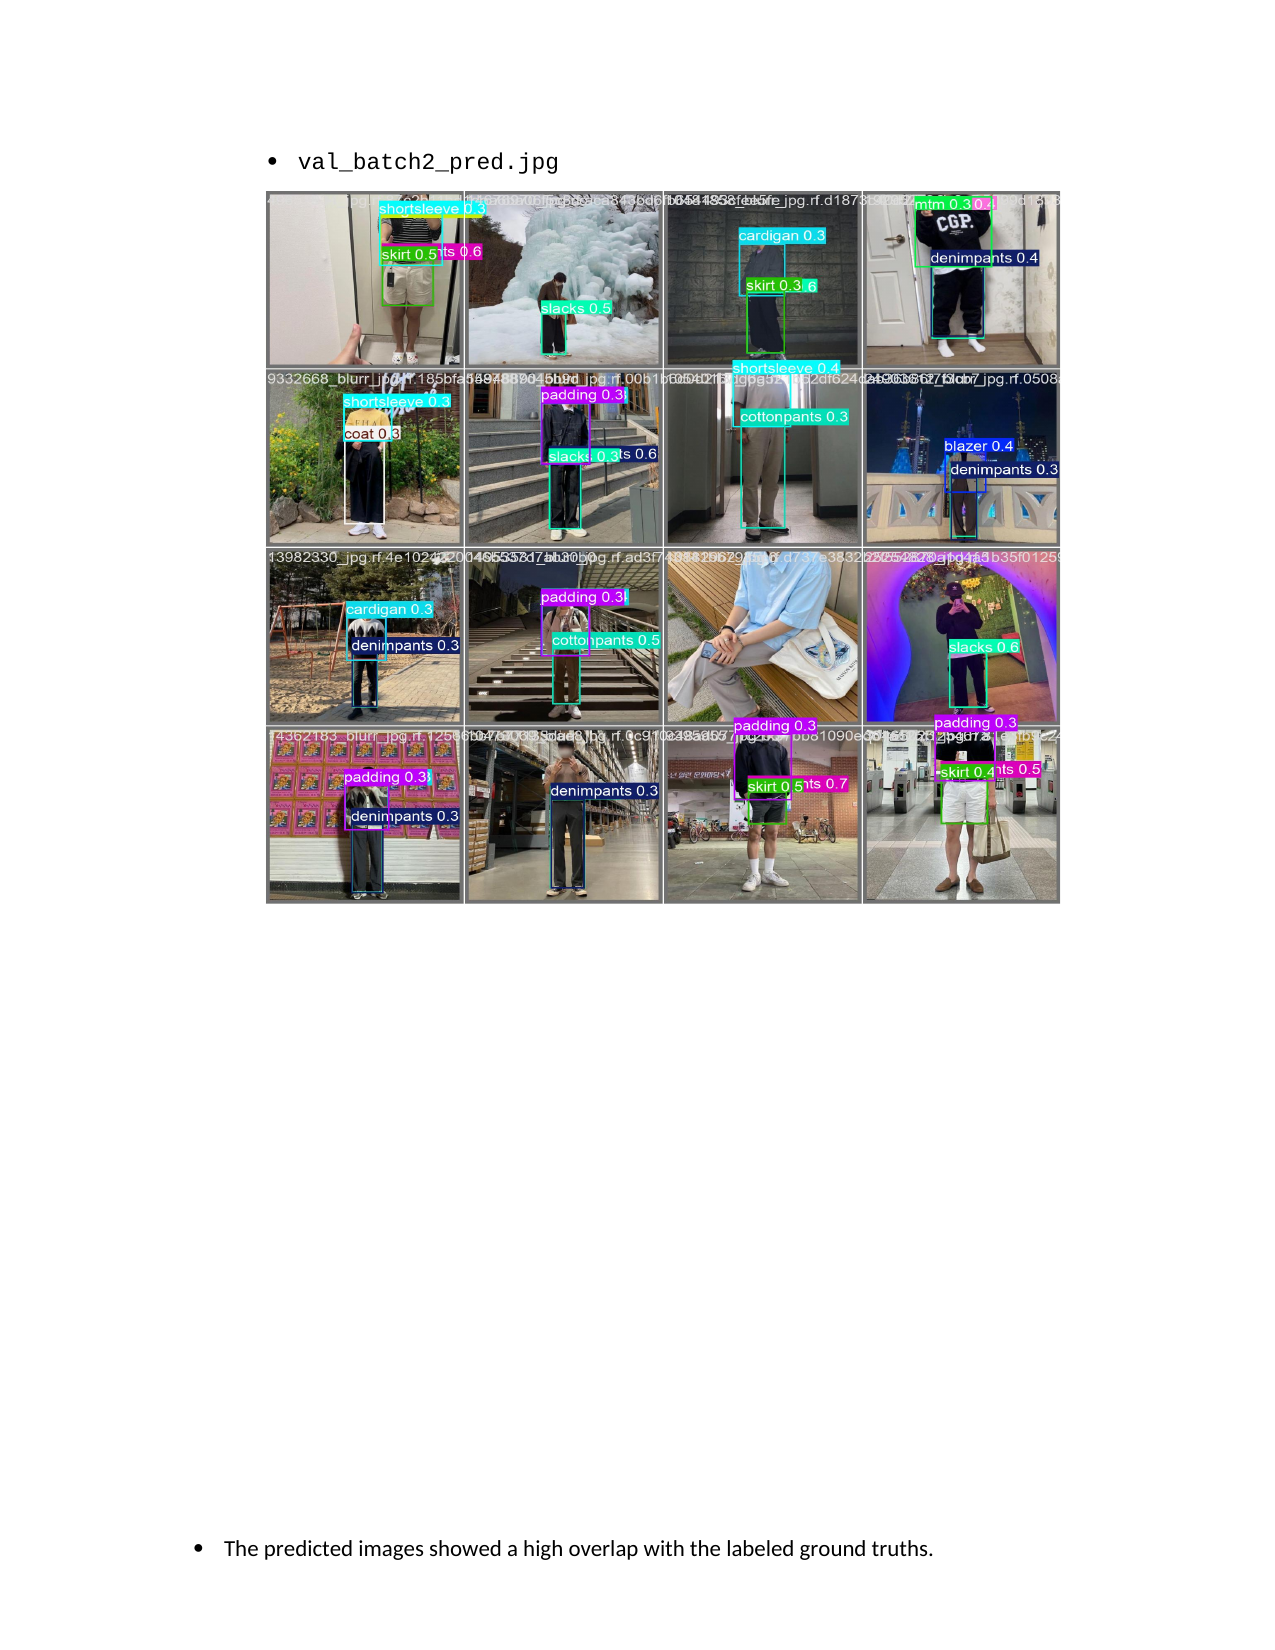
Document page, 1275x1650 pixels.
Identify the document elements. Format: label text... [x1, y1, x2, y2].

list The predicted images showed a high overlap with the labeled ground truths. [194, 1534, 1125, 1562]
list val_batch2_pred.jpg [268, 150, 1125, 176]
picture [265, 191, 1061, 904]
